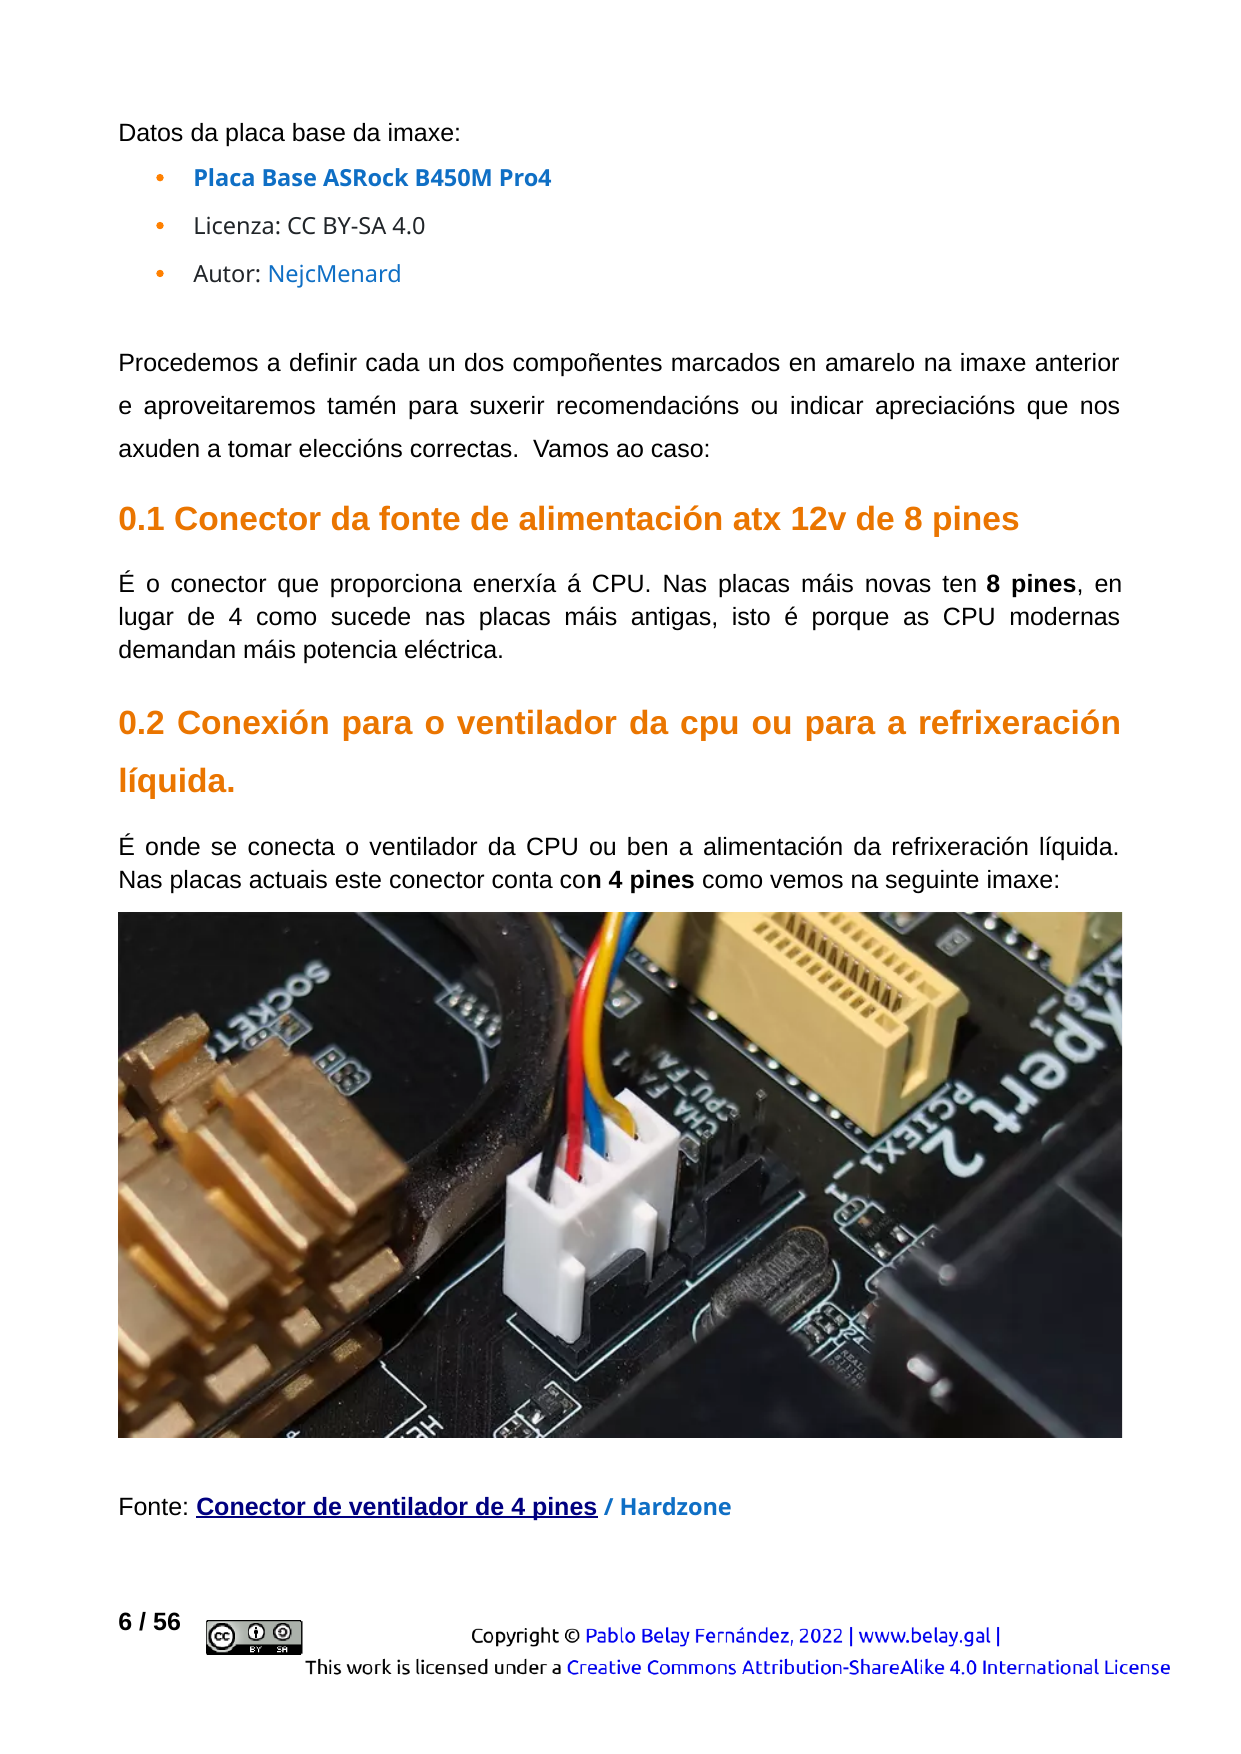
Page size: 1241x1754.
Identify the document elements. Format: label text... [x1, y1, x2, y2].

text Datos da placa base da imaxe: [118, 118, 1122, 147]
text Fonte: Conector de ventilador de 4 pines / Hardzone [118, 1490, 1122, 1522]
text É o conector que proporciona enerxía á CPU. Nas placas máis novas ten 8 pines, en lugar de 4 como sucede nas placas máis antigas, isto é porque as CPU modernas demandan máis potencia eléctrica. [118, 569, 1122, 663]
list Autor: NejcMenard [156, 257, 1122, 289]
text É onde se conecta o ventilador da CPU ou ben a alimentación da refrixeración líquida. Nas placas actuais este conector conta con 4 pines como vemos na seguinte imaxe: [118, 832, 1122, 893]
picture [118, 912, 1123, 1438]
subtitle 0.2 Conexión para o ventilador da cpu ou para a refrixeración líquida. [118, 703, 1122, 800]
picture [200, 1604, 1205, 1690]
subtitle 0.1 Conector da fonte de alimentación atx 12v de 8 pines [118, 498, 1122, 537]
list Licenza: CC BY-SA 4.0 [156, 209, 1122, 241]
text Procedemos a definir cada un dos compoñentes marcados en amarelo na imaxe anterior e aproveitaremos tamén para suxerir recomendacións ou indicar apreciacións que nos axuden a tomar eleccións correctas. Vamos ao caso: [118, 348, 1122, 463]
list Placa Base ASRock B450M Pro4 [156, 161, 1122, 193]
